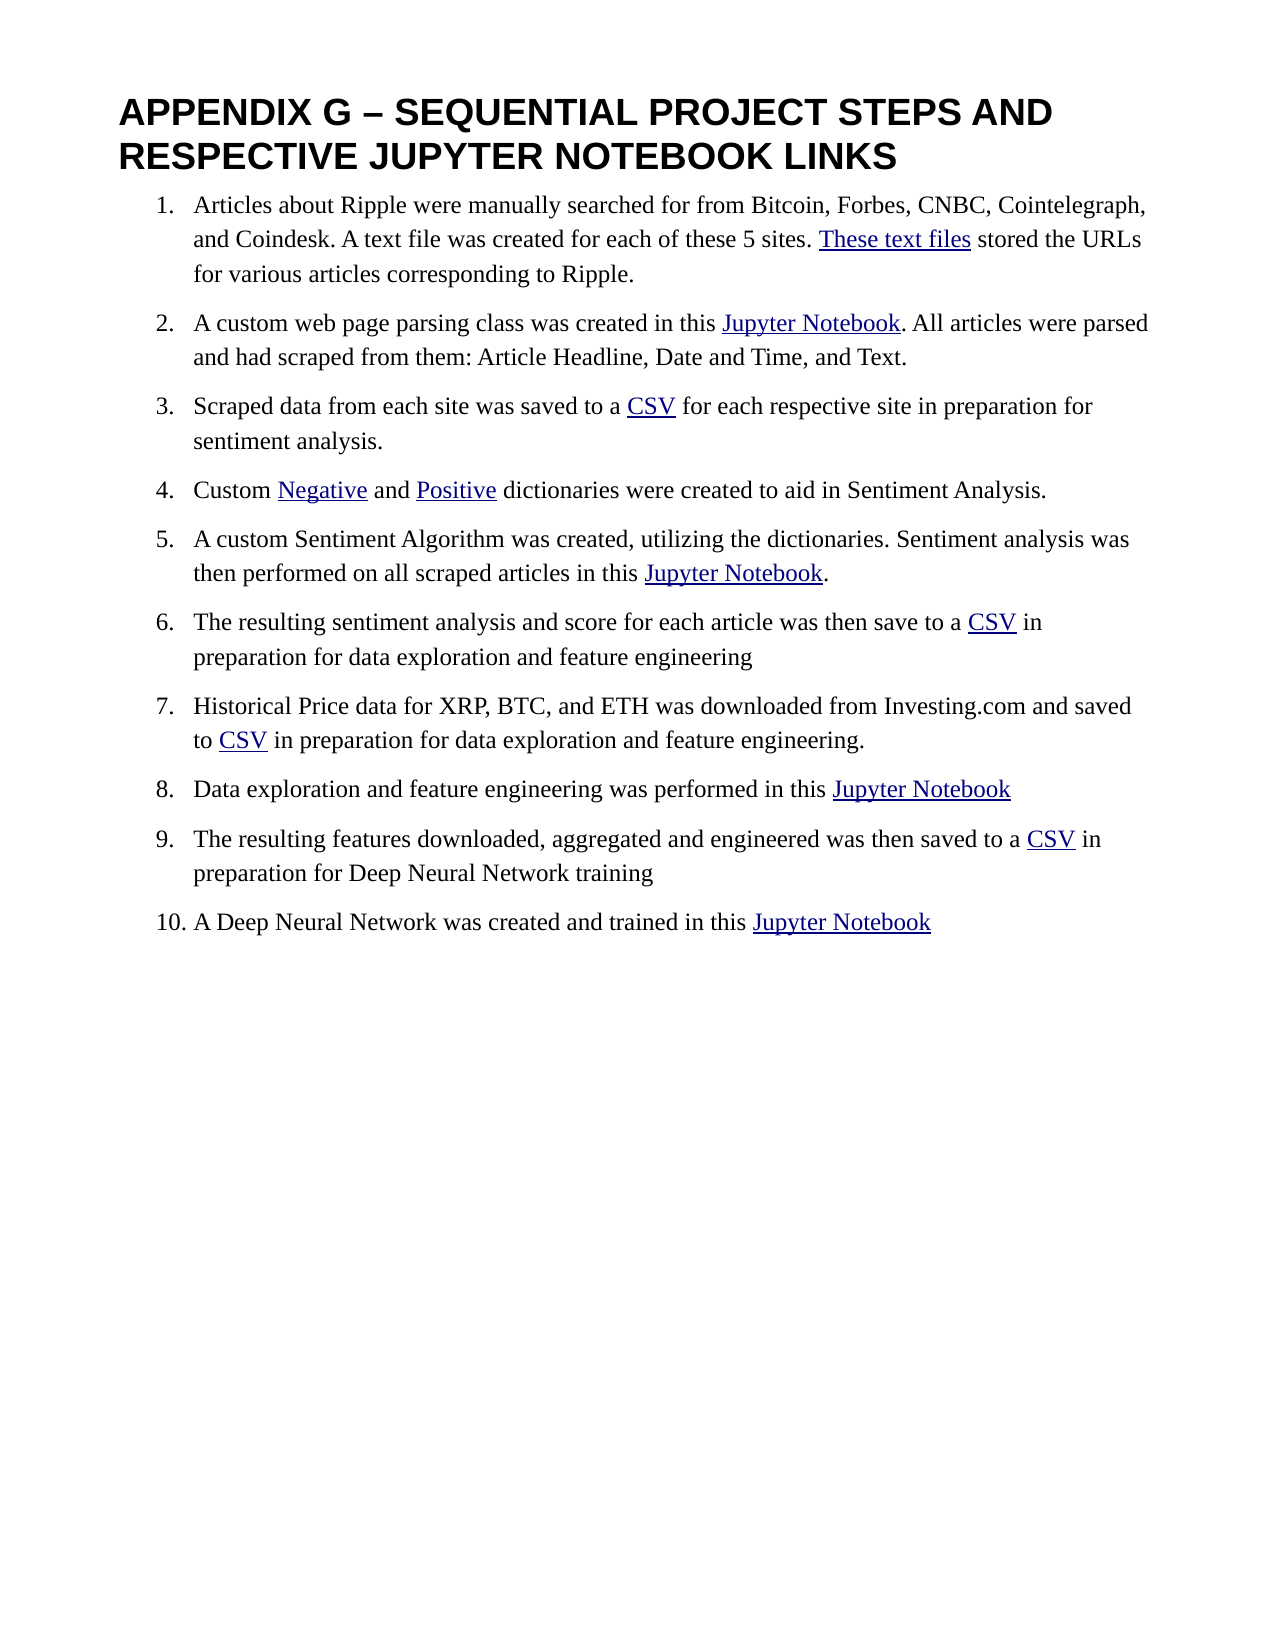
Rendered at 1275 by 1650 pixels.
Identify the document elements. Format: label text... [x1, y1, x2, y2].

list The resulting sentiment analysis and score for each article was then save to a CSV in preparation for data exploration and feature engineering [156, 607, 1157, 671]
list A custom web page parsing class was created in this Jupyter Notebook. All articles were parsed and had scraped from them: Article Headline, Date and Time, and Text. [156, 308, 1157, 371]
list A custom Sentiment Algorithm was created, utilizing the dictionaries. Sentiment analysis was then performed on all scraped articles in this Jupyter Notebook. [156, 524, 1157, 587]
list Custom Negative and Positive dictionaries were created to aid in Sentiment Analysis. [156, 475, 1157, 504]
list Data exploration and feature engineering was performed in this Jupyter Notebook [156, 774, 1157, 803]
list Historical Price data for XRP, BTC, and ETH was downloaded from Investing.com and saved to CSV in preparation for data exploration and feature engineering. [156, 691, 1157, 754]
list Scraped data from each site was saved to a CSV for each respective site in preparation for sentiment analysis. [156, 391, 1157, 454]
list The resulting features downloaded, aggregated and engineered was then saved to a CSV in preparation for Deep Neural Network training [156, 824, 1157, 887]
subtitle APPENDIX G – SEQUENTIAL PROJECT STEPS AND RESPECTIVE JUPYTER NOTEBOOK LINKS [118, 90, 1157, 177]
list Articles about Ripple were manually searched for from Bitcoin, Forbes, CNBC, Cointelegraph, and Coindesk. A text file was created for each of these 5 sites. These text files stored the URLs for various articles corresponding to Ripple. [156, 190, 1157, 287]
list A Deep Neural Network was created and trained in this Jupyter Notebook [156, 907, 1157, 936]
